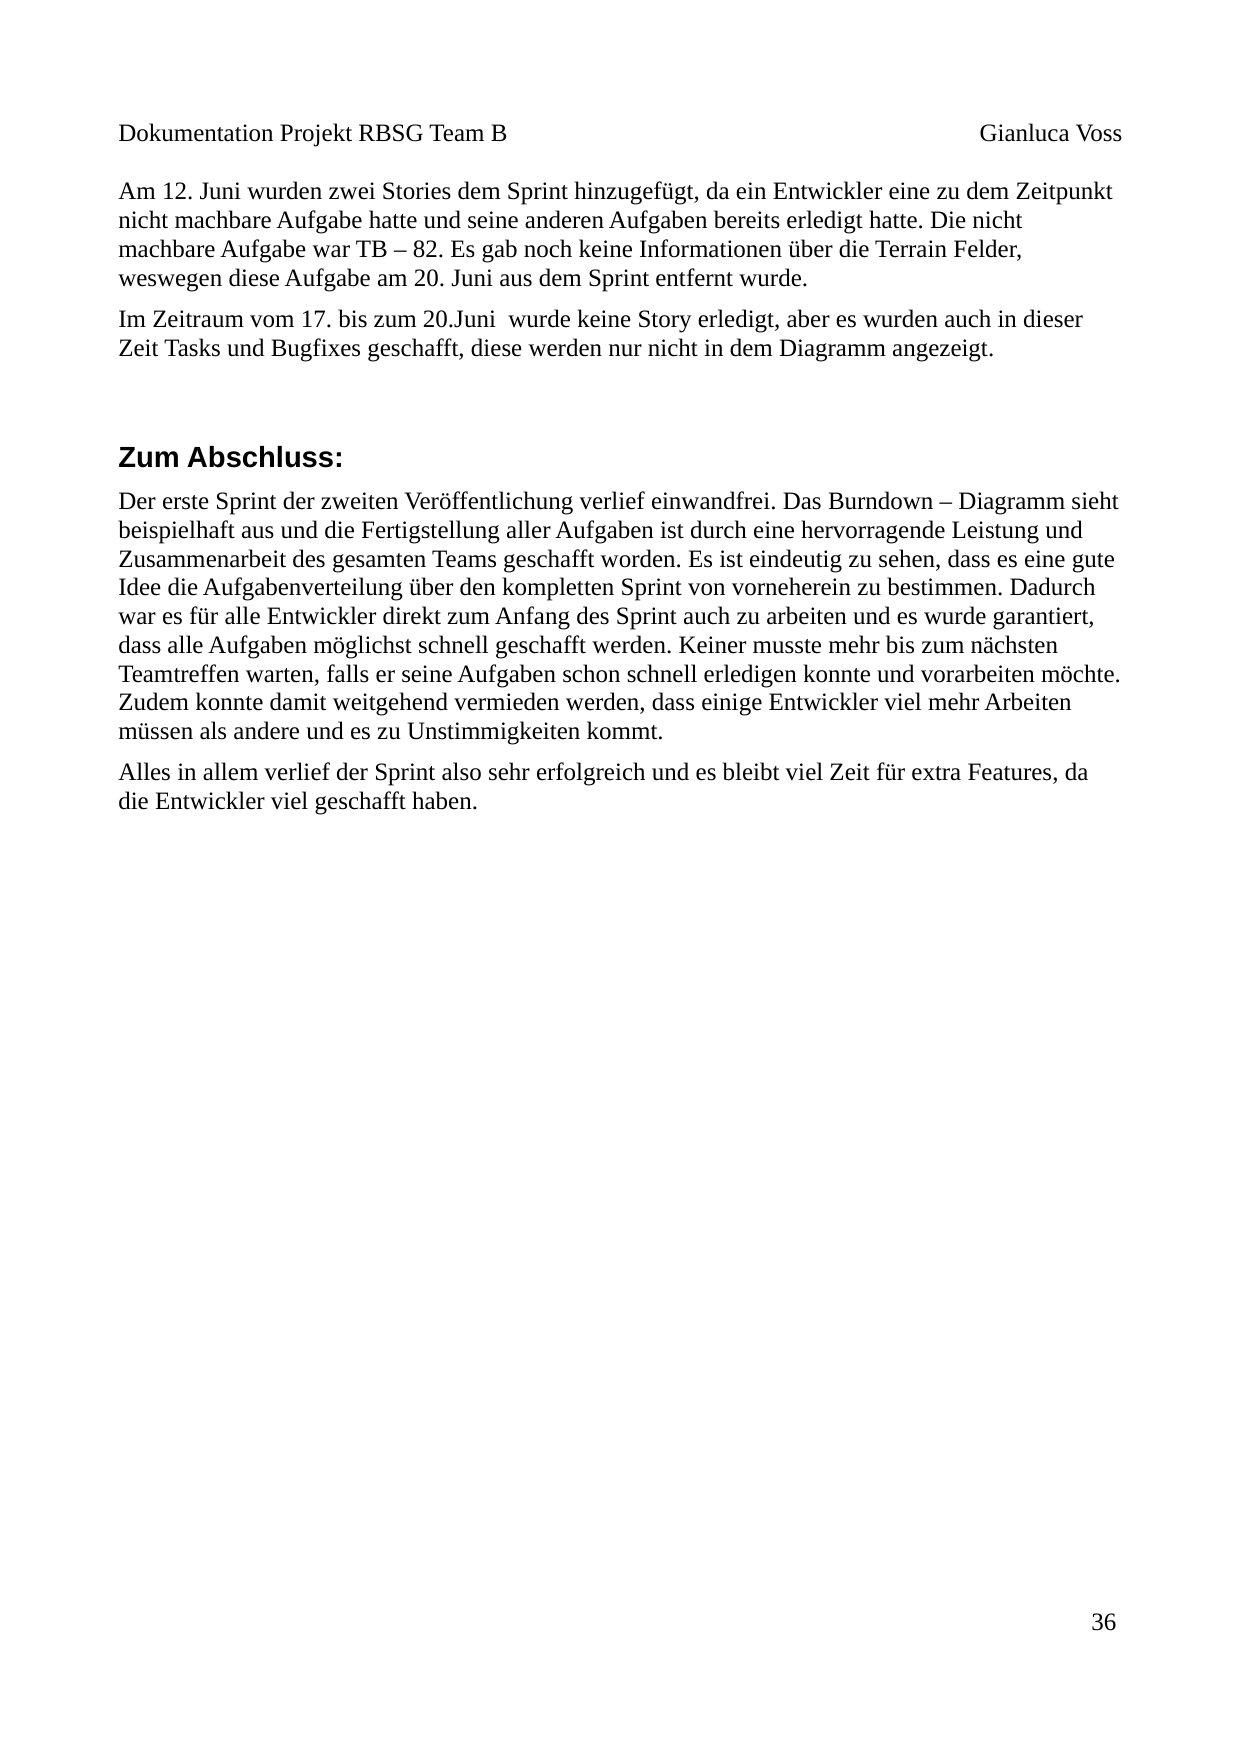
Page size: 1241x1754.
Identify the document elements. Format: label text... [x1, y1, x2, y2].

text Alles in allem verlief der Sprint also sehr erfolgreich und es bleibt viel Zeit für extra Features, da die Entwickler viel geschafft haben. [118, 757, 1122, 815]
text Im Zeitraum vom 17. bis zum 20.Juni wurde keine Story erledigt, aber es wurden auch in dieser Zeit Tasks und Bugfixes geschafft, diese werden nur nicht in dem Diagramm angezeigt. [118, 304, 1122, 361]
subtitle Zum Abschluss: [118, 440, 1122, 474]
text Am 12. Juni wurden zwei Stories dem Sprint hinzugefügt, da ein Entwickler eine zu dem Zeitpunkt nicht machbare Aufgabe hatte und seine anderen Aufgaben bereits erledigt hatte. Die nicht machbare Aufgabe war TB – 82. Es gab noch keine Informationen über die Terrain Felder, weswegen diese Aufgabe am 20. Juni aus dem Sprint entfernt wurde. [118, 176, 1122, 291]
text Der erste Sprint der zweiten Veröffentlichung verlief einwandfrei. Das Burndown – Diagramm sieht beispielhaft aus und die Fertigstellung aller Aufgaben ist durch eine hervorragende Leistung und Zusammenarbeit des gesamten Teams geschafft worden. Es ist eindeutig zu sehen, dass es eine gute Idee die Aufgabenverteilung über den kompletten Sprint von vorneherein zu bestimmen. Dadurch war es für alle Entwickler direkt zum Anfang des Sprint auch zu arbeiten und es wurde garantiert, dass alle Aufgaben möglichst schnell geschafft werden. Keiner musste mehr bis zum nächsten Teamtreffen warten, falls er seine Aufgaben schon schnell erledigen konnte und vorarbeiten möchte. Zudem konnte damit weitgehend vermieden werden, dass einige Entwickler viel mehr Arbeiten müssen als andere und es zu Unstimmigkeiten kommt. [118, 486, 1122, 745]
